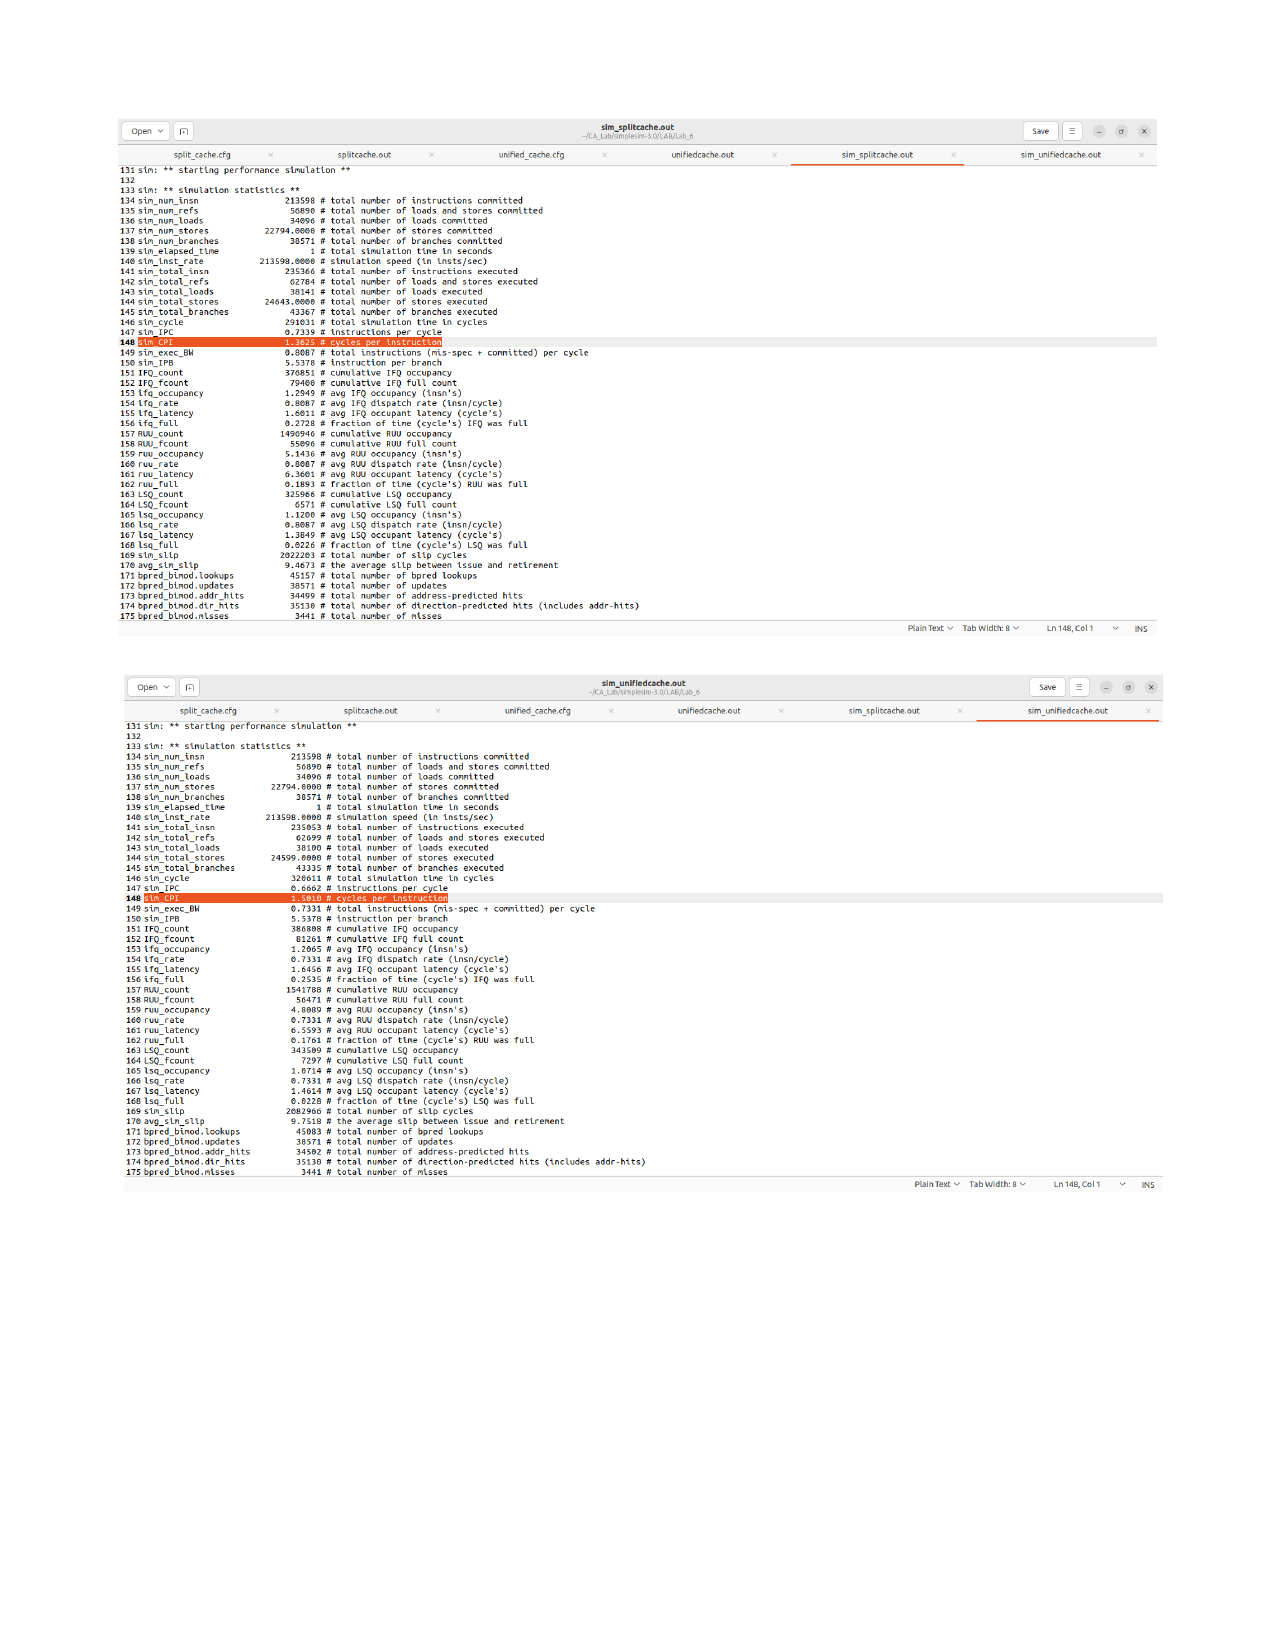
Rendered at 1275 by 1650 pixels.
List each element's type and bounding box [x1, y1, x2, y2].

picture [124, 674, 1164, 1192]
picture [118, 118, 1157, 636]
